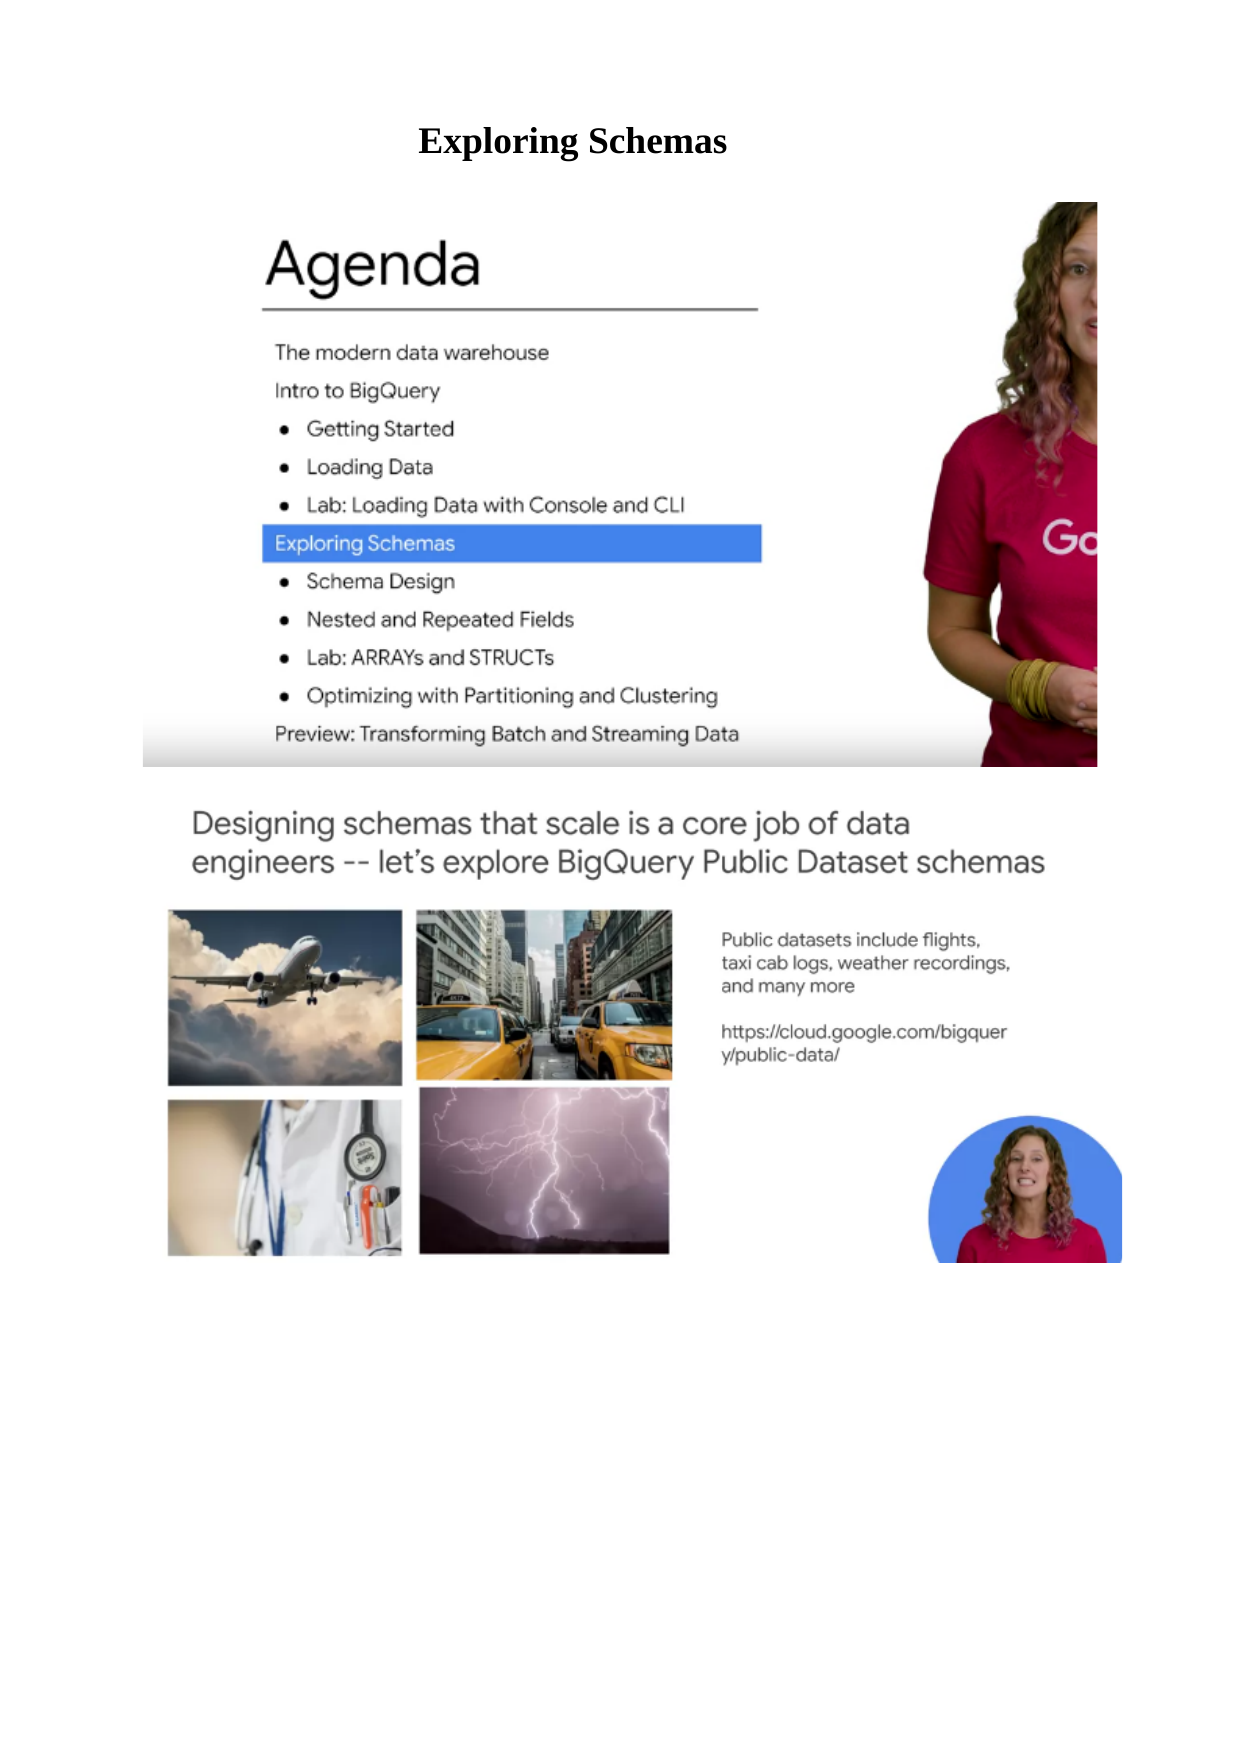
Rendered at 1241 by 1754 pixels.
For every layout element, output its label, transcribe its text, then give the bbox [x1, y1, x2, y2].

picture [118, 795, 1123, 1263]
subtitle Exploring Schemas [118, 118, 1122, 161]
picture [142, 202, 1098, 767]
